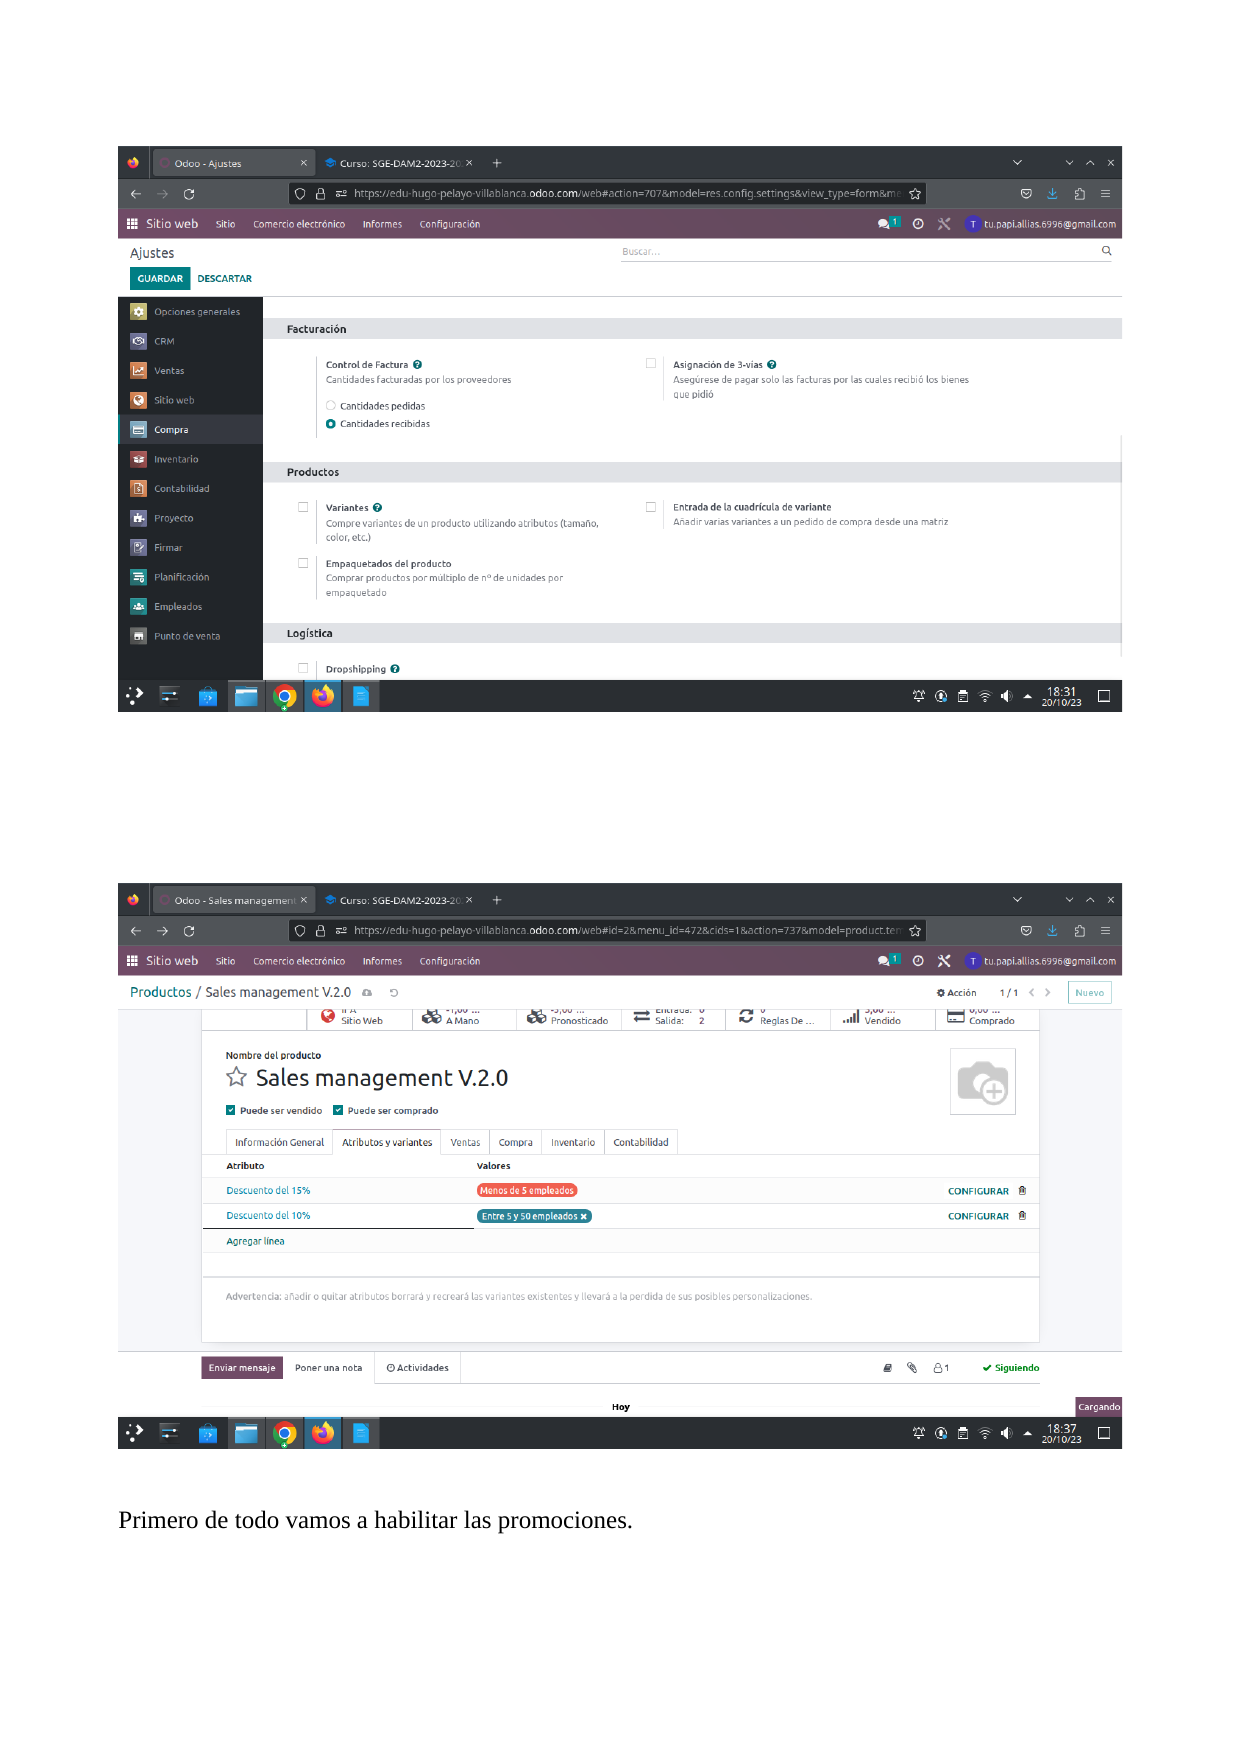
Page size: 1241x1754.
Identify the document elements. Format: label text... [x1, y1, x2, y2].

picture [118, 883, 1123, 1449]
text Primero de todo vamos a habilitar las promociones. [118, 1506, 1122, 1534]
picture [118, 146, 1123, 712]
